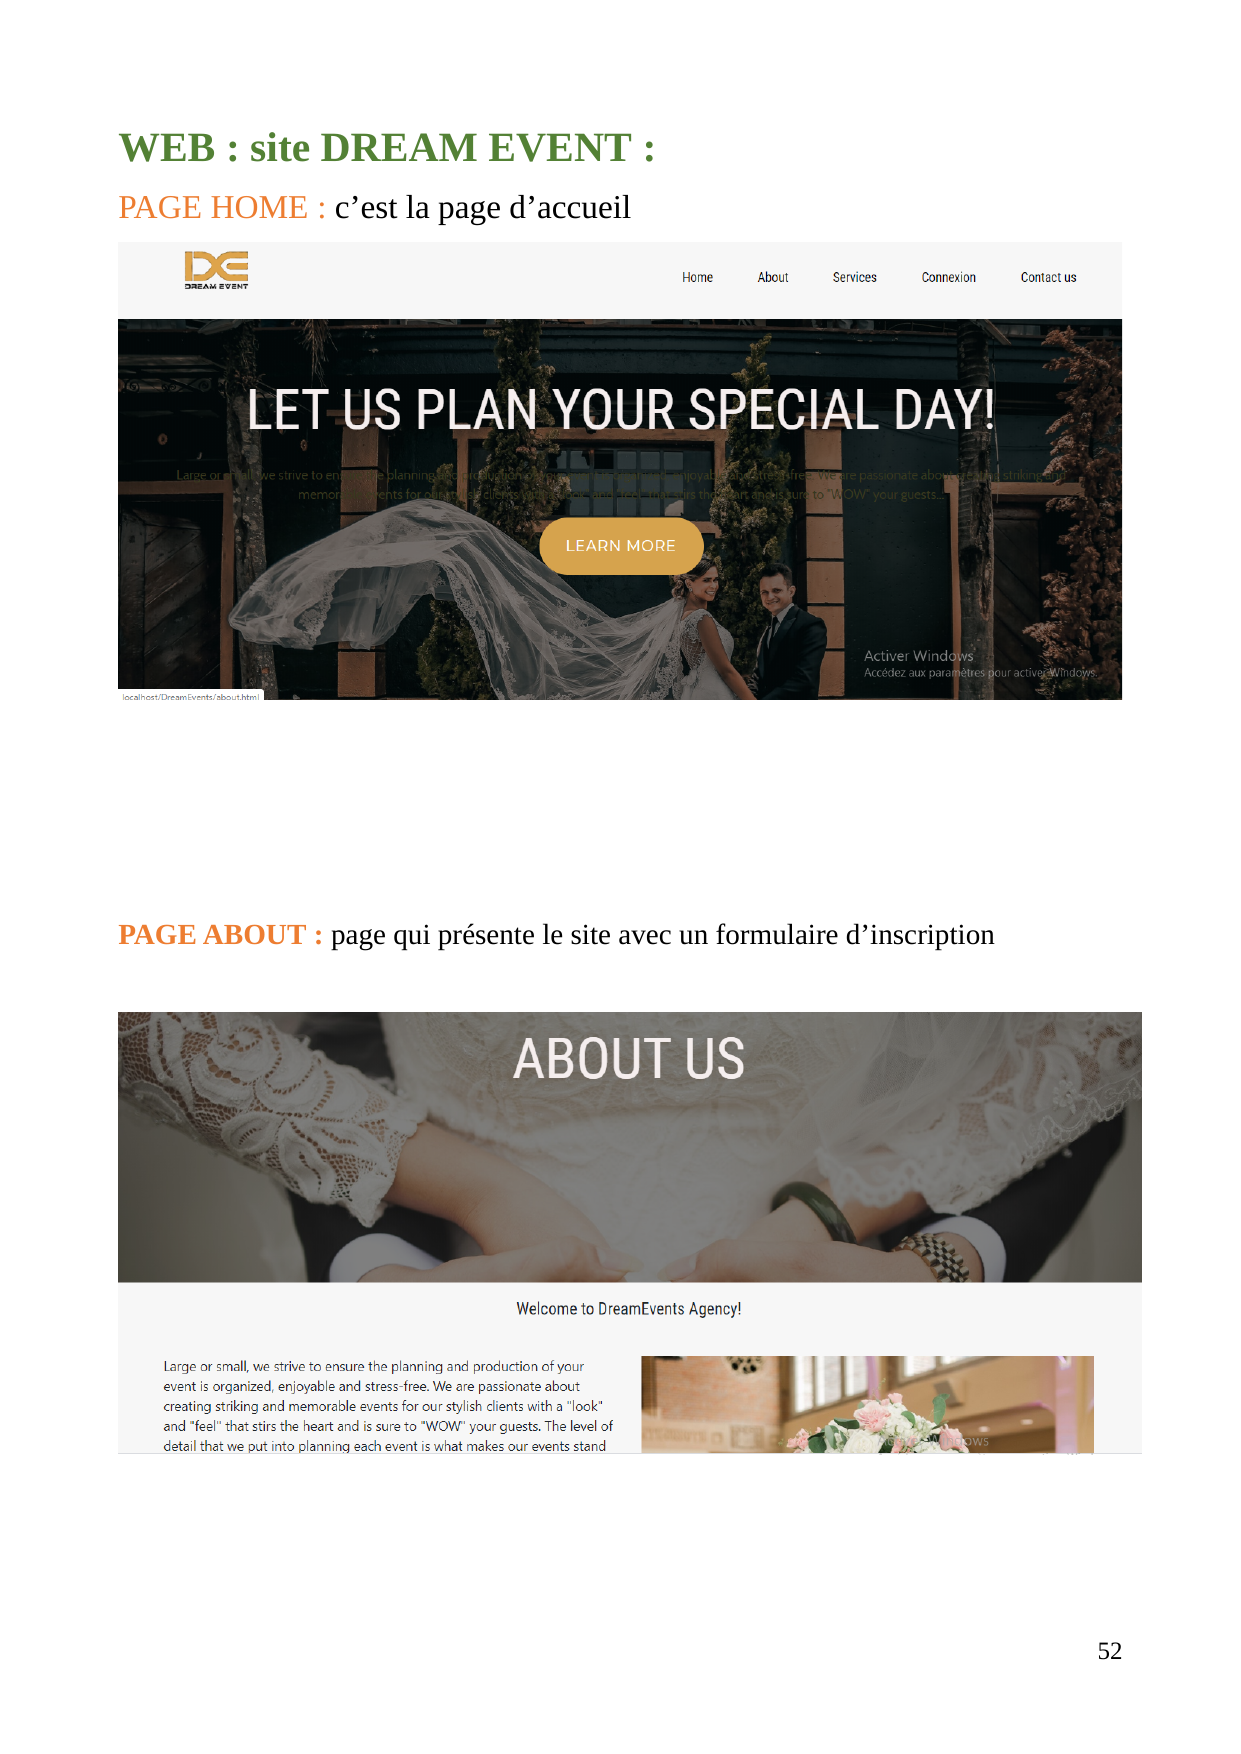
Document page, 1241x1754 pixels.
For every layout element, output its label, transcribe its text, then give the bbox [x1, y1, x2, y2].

list PAGE ABOUT : page qui présente le site avec un formulaire d’inscription [118, 917, 1078, 951]
picture [118, 242, 1123, 700]
list WEB : site DREAM EVENT : [118, 123, 1078, 171]
list PAGE HOME : c’est la page d’accueil [118, 187, 1078, 226]
picture [118, 1012, 1142, 1455]
